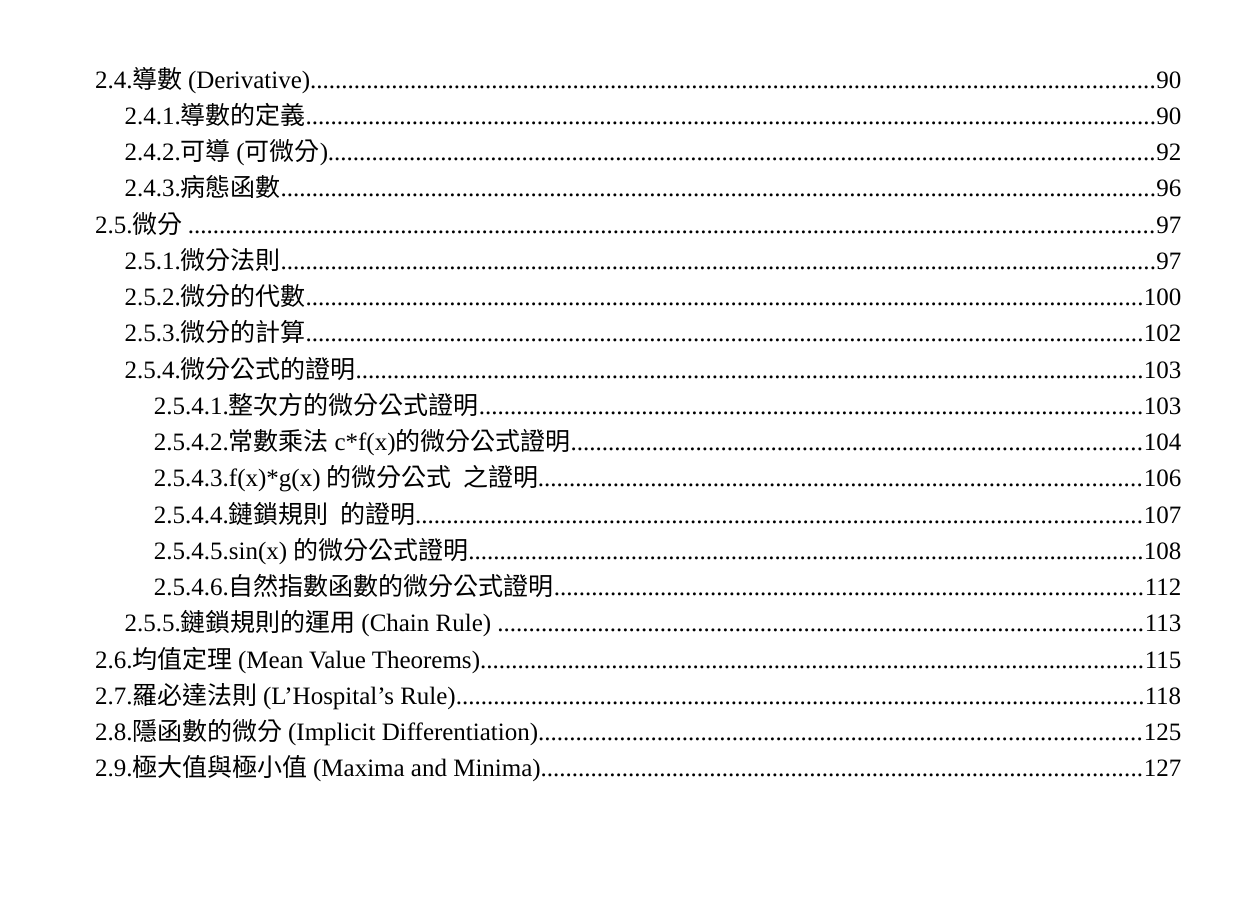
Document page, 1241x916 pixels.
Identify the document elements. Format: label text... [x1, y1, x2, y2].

text 2.5.2.微分的代數 100 [118, 277, 1181, 313]
text 2.6.均值定理 (Mean Value Theorems) 115 [88, 639, 1181, 675]
text 2.5.4.4.鏈鎖規則 的證明 107 [147, 494, 1181, 530]
text 2.5.4.3.f(x)*g(x) 的微分公式 之證明 106 [147, 458, 1181, 494]
text 2.5.3.微分的計算 102 [118, 313, 1181, 349]
text 2.5.微分 97 [88, 204, 1181, 240]
text 2.4.導數 (Derivative) 90 [88, 59, 1181, 95]
text 2.5.4.微分公式的證明 103 [118, 349, 1181, 385]
text 2.9.極大值與極小值 (Maxima and Minima) 127 [88, 748, 1181, 784]
text 2.7.羅必達法則 (L’Hospital’s Rule) 118 [88, 675, 1181, 712]
text 2.5.4.2.常數乘法 c*f(x)的微分公式證明 104 [147, 422, 1181, 458]
text 2.8.隱函數的微分 (Implicit Differentiation) 125 [88, 712, 1181, 748]
text 2.4.1.導數的定義 90 [118, 95, 1181, 132]
text 2.5.4.1.整次方的微分公式證明 103 [147, 385, 1181, 422]
text 2.5.1.微分法則 97 [118, 240, 1181, 277]
text 2.5.5.鏈鎖規則的運用 (Chain Rule) 113 [118, 603, 1181, 639]
text 2.4.3.病態函數 96 [118, 168, 1181, 204]
text 2.5.4.5.sin(x) 的微分公式證明 108 [147, 530, 1181, 567]
text 2.5.4.6.自然指數函數的微分公式證明 112 [147, 567, 1181, 603]
text 2.4.2.可導 (可微分) 92 [118, 132, 1181, 168]
